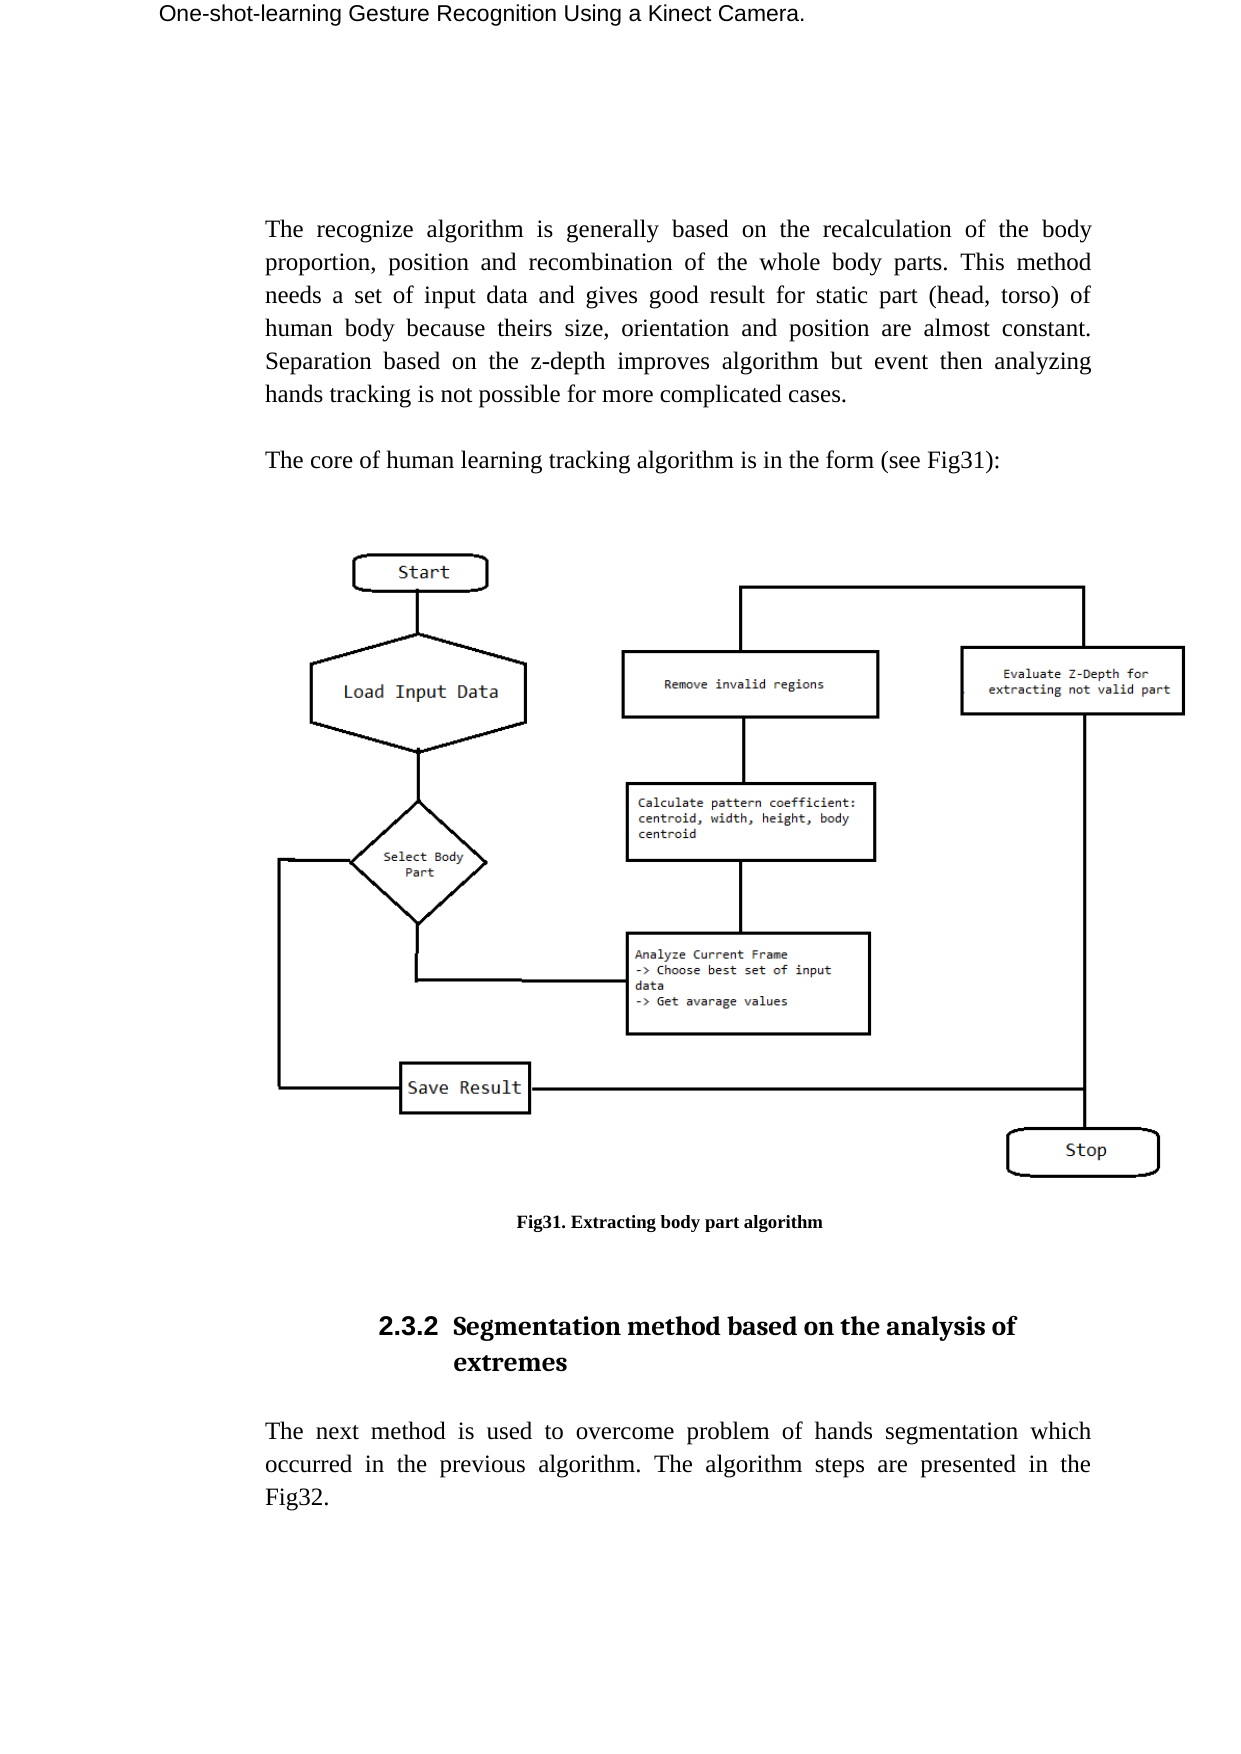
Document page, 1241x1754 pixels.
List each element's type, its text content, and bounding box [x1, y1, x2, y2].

list Segmentation method based on the analysis of extremes [378, 1310, 1093, 1378]
text The next method is used to overcome problem of hands segmentation which occurred in the previous algorithm. The algorithm steps are presented in the Fig32. [265, 1416, 1093, 1511]
text The recognize algorithm is generally based on the recalculation of the body proportion, position and recombination of the whole body parts. This method needs a set of input data and gives good result for static part (head, torso) of human body because theirs size, orientation and position are almost constant. Separation based on the z-depth improves algorithm but event then analyzing hands tracking is not possible for more complicated cases. [265, 214, 1093, 407]
text The core of human learning tracking algorithm is in the form (see Fig31): [265, 445, 1093, 473]
text Fig31. Extracting body part algorithm [443, 1211, 1093, 1232]
